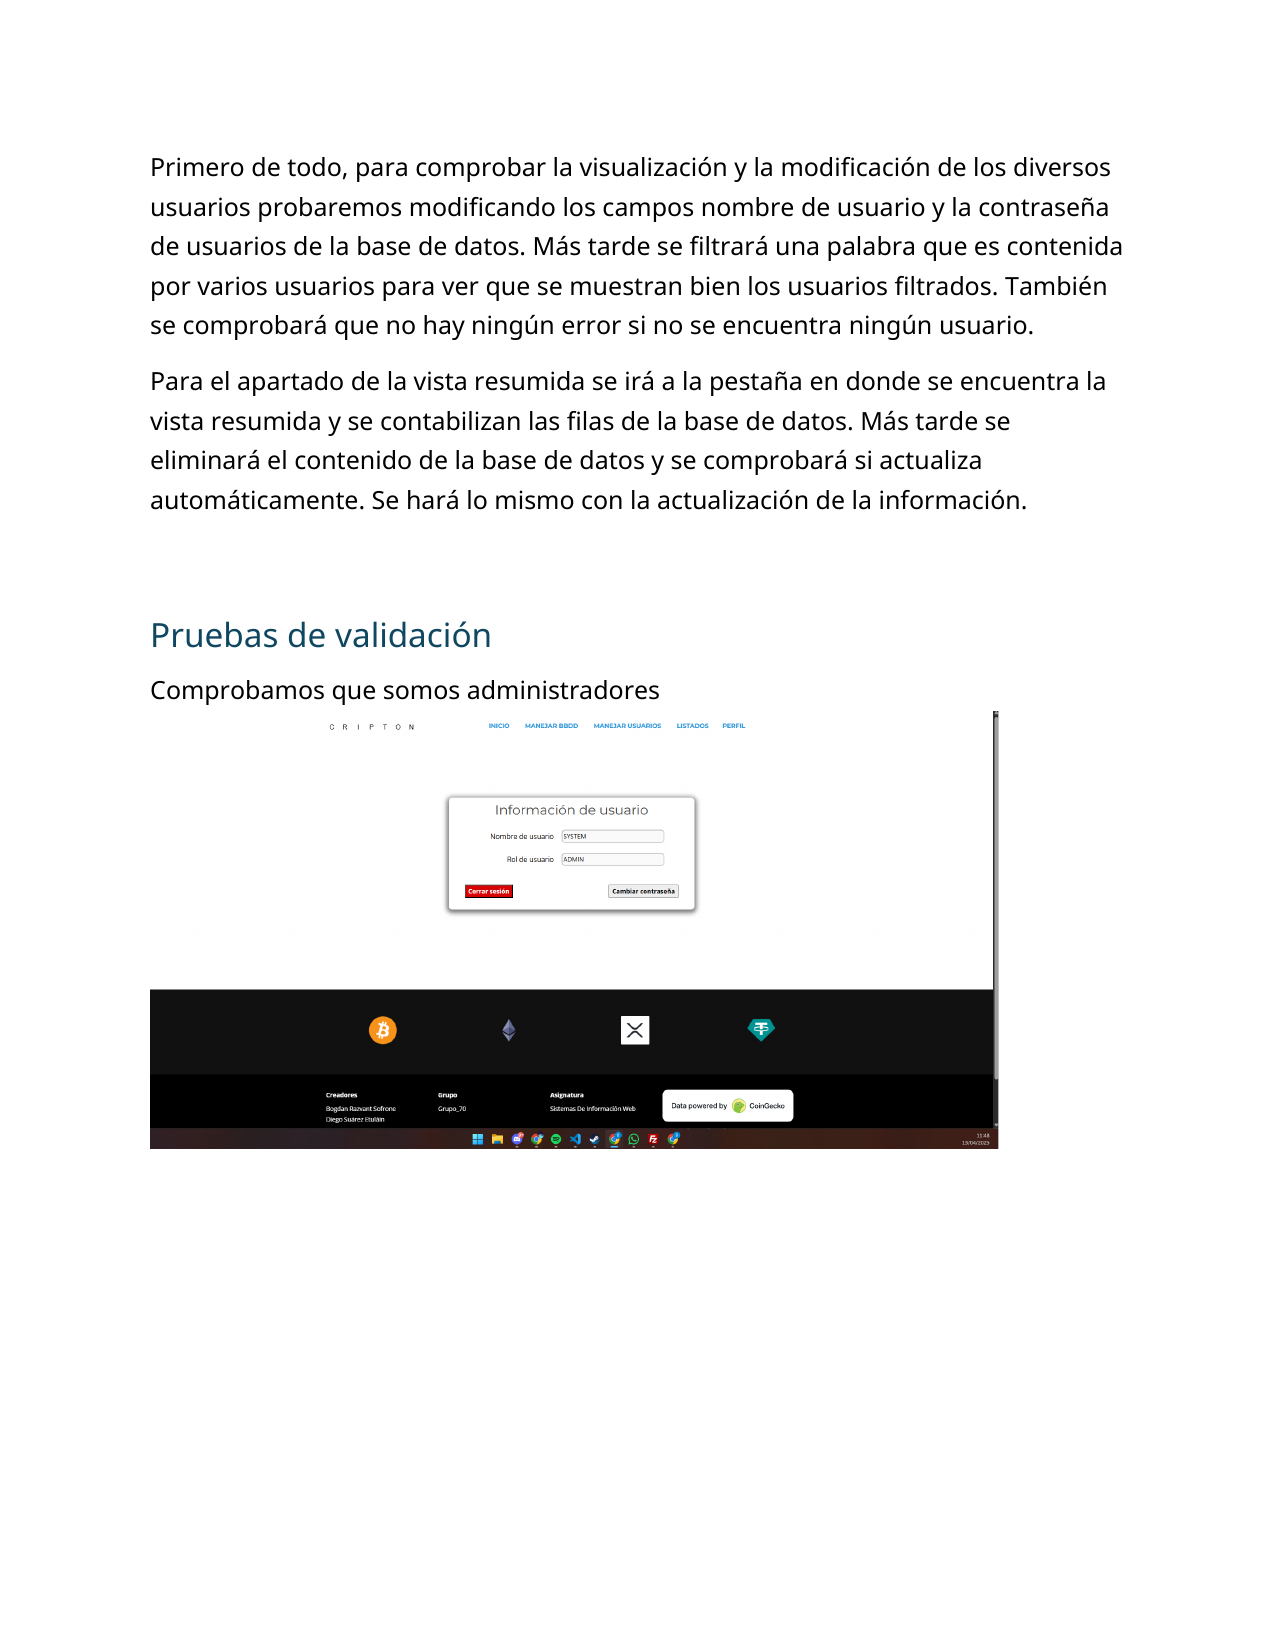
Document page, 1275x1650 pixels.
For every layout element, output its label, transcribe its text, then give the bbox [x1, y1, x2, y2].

text Comprobamos que somos administradores [150, 672, 1125, 1148]
text Para el apartado de la vista resumida se irá a la pestaña en donde se encuentra la vista resumida y se contabilizan las filas de la base de datos. Más tarde se eliminará el contenido de la base de datos y se comprobará si actualiza automáticamente. Se hará lo mismo con la actualización de la información. [150, 364, 1125, 517]
subtitle Pruebas de validación [150, 611, 1125, 657]
text Primero de todo, para comprobar la visualización y la modificación de los diversos usuarios probaremos modificando los campos nombre de usuario y la contraseña de usuarios de la base de datos. Más tarde se filtrará una palabra que es contenida por varios usuarios para ver que se muestran bien los usuarios filtrados. También se comprobará que no hay ningún error si no se encuentra ningún usuario. [150, 150, 1125, 342]
